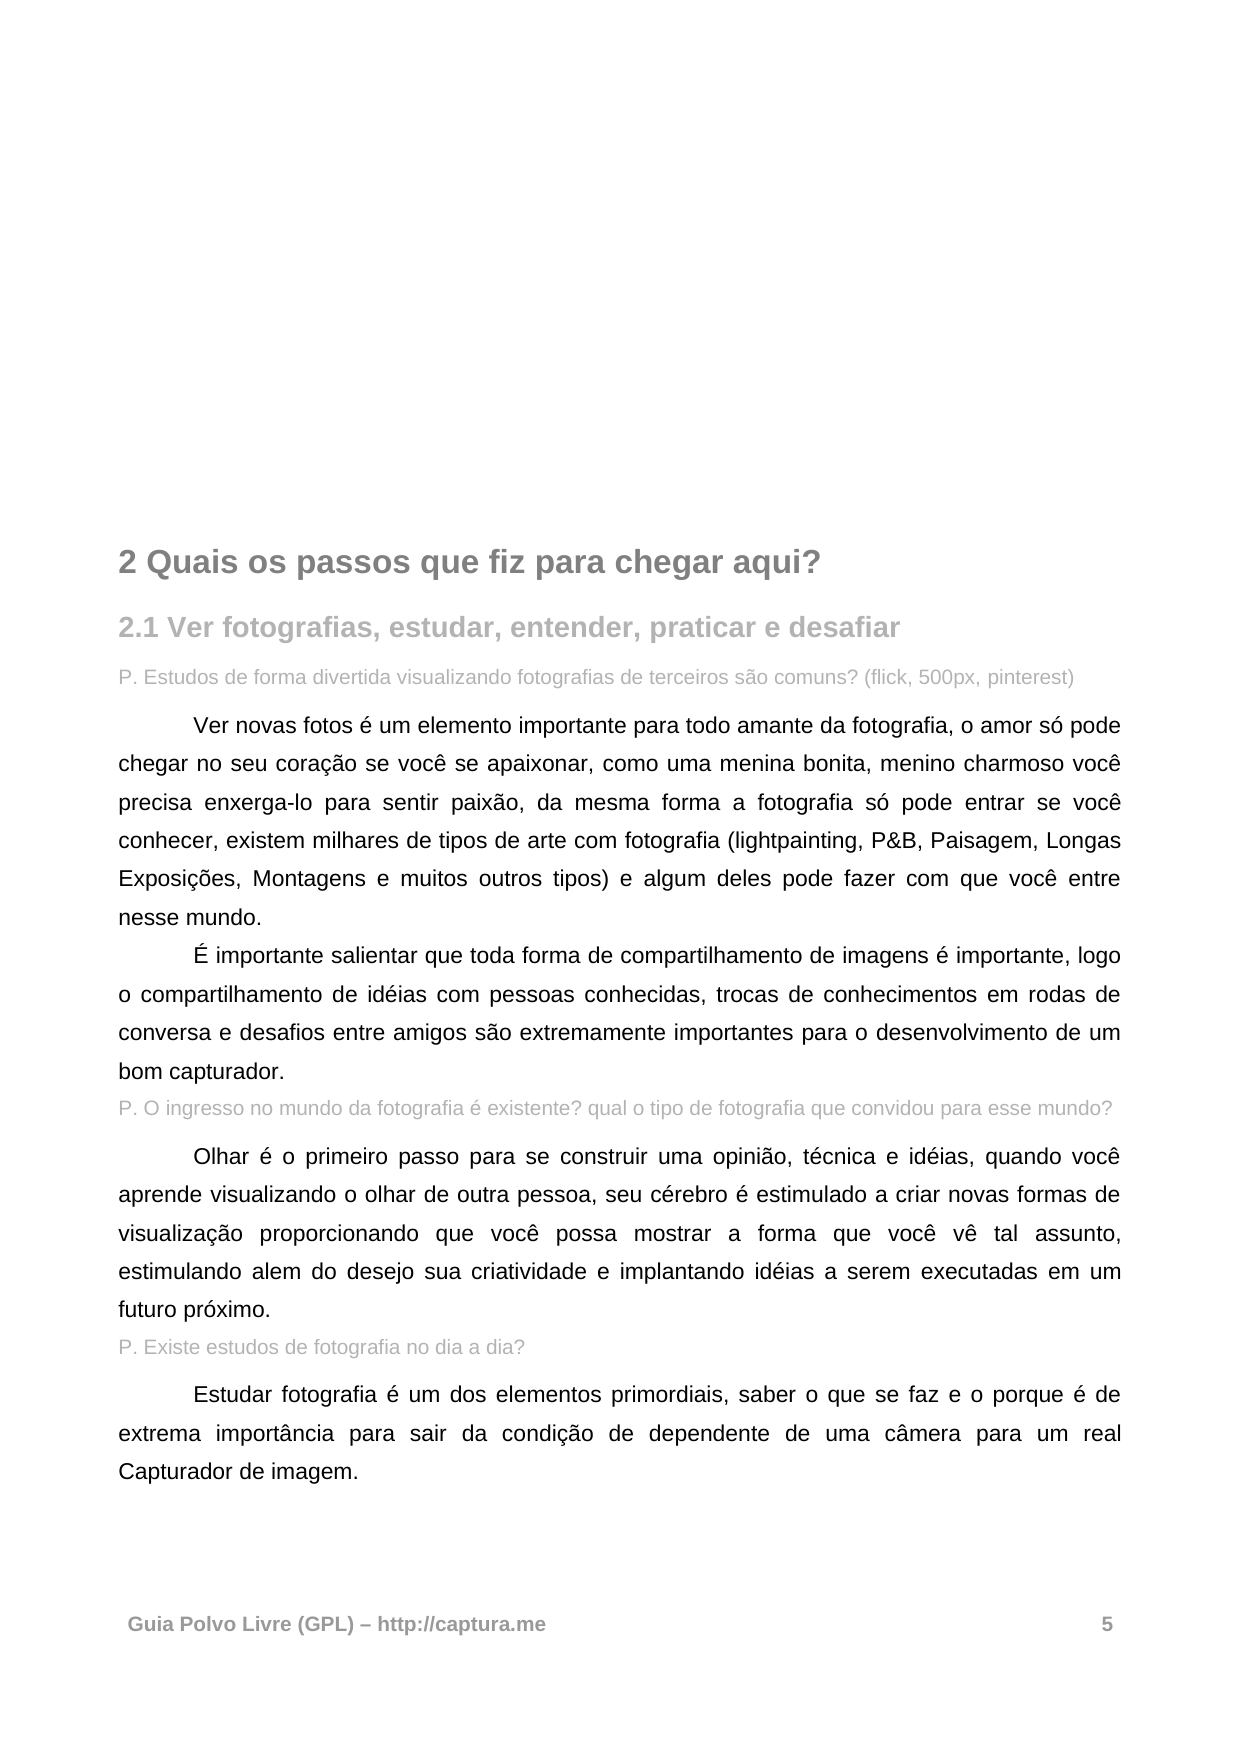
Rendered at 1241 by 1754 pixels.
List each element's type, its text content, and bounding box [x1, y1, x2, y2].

text Ver novas fotos é um elemento importante para todo amante da fotografia, o amor só pode chegar no seu coração se você se apaixonar, como uma menina bonita, menino charmoso você precisa enxerga-lo para sentir paixão, da mesma forma a fotografia só pode entrar se você conhecer, existem milhares de tipos de arte com fotografia (lightpainting, P&B, Paisagem, Longas Exposições, Montagens e muitos outros tipos) e algum deles pode fazer com que você entre nesse mundo. [118, 712, 1122, 930]
subtitle 2 Quais os passos que fiz para chegar aqui? [118, 543, 1122, 581]
text P. Existe estudos de fotografia no dia a dia? [118, 1336, 1122, 1359]
subtitle 2.1 Ver fotografias, estudar, entender, praticar e desafiar [118, 611, 1122, 644]
text P. Estudos de forma divertida visualizando fotografias de terceiros são comuns? (flick, 500px, pinterest) [118, 666, 1122, 689]
text Olhar é o primeiro passo para se construir uma opinião, técnica e idéias, quando você aprende visualizando o olhar de outra pessoa, seu cérebro é estimulado a criar novas formas de visualização proporcionando que você possa mostrar a forma que você vê tal assunto, estimulando alem do desejo sua criatividade e implantando idéias a serem executadas em um futuro próximo. [118, 1143, 1122, 1323]
text P. O ingresso no mundo da fotografia é existente? qual o tipo de fotografia que convidou para esse mundo? [118, 1097, 1122, 1120]
text Estudar fotografia é um dos elementos primordiais, saber o que se faz e o porque é de extrema importância para sair da condição de dependente de uma câmera para um real Capturador de imagem. [118, 1382, 1122, 1484]
text É importante salientar que toda forma de compartilhamento de imagens é importante, logo o compartilhamento de idéias com pessoas conhecidas, trocas de conhecimentos em rodas de conversa e desafios entre amigos são extremamente importantes para o desenvolvimento de um bom capturador. [118, 943, 1122, 1084]
